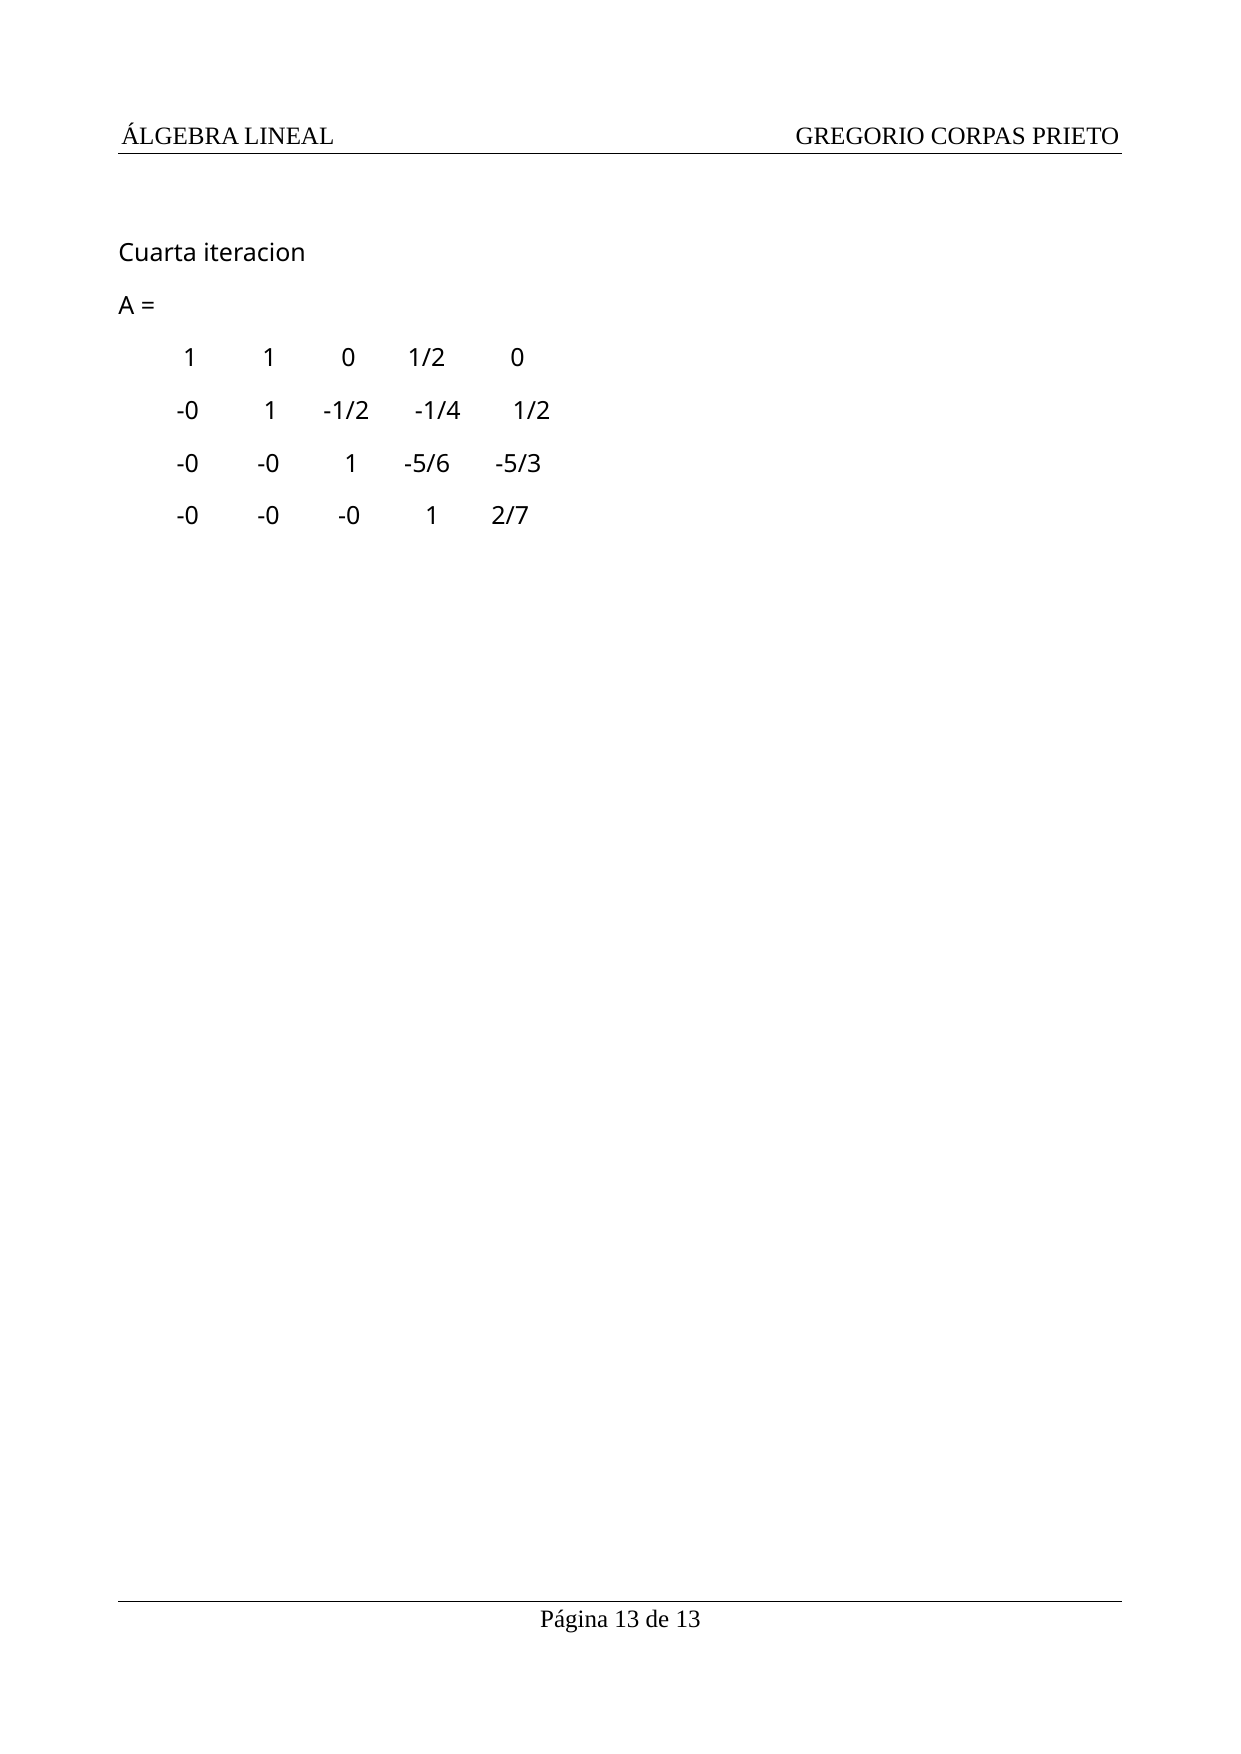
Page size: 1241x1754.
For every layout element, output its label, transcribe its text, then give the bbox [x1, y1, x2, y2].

text -0 1 -1/2 -1/4 1/2 [118, 393, 1122, 427]
text -0 -0 1 -5/6 -5/3 [118, 445, 1122, 479]
text A = [118, 287, 1122, 322]
text -0 -0 -0 1 2/7 [118, 498, 1122, 532]
text Cuarta iteracion [118, 235, 1122, 269]
text 1 1 0 1/2 0 [118, 340, 1122, 374]
